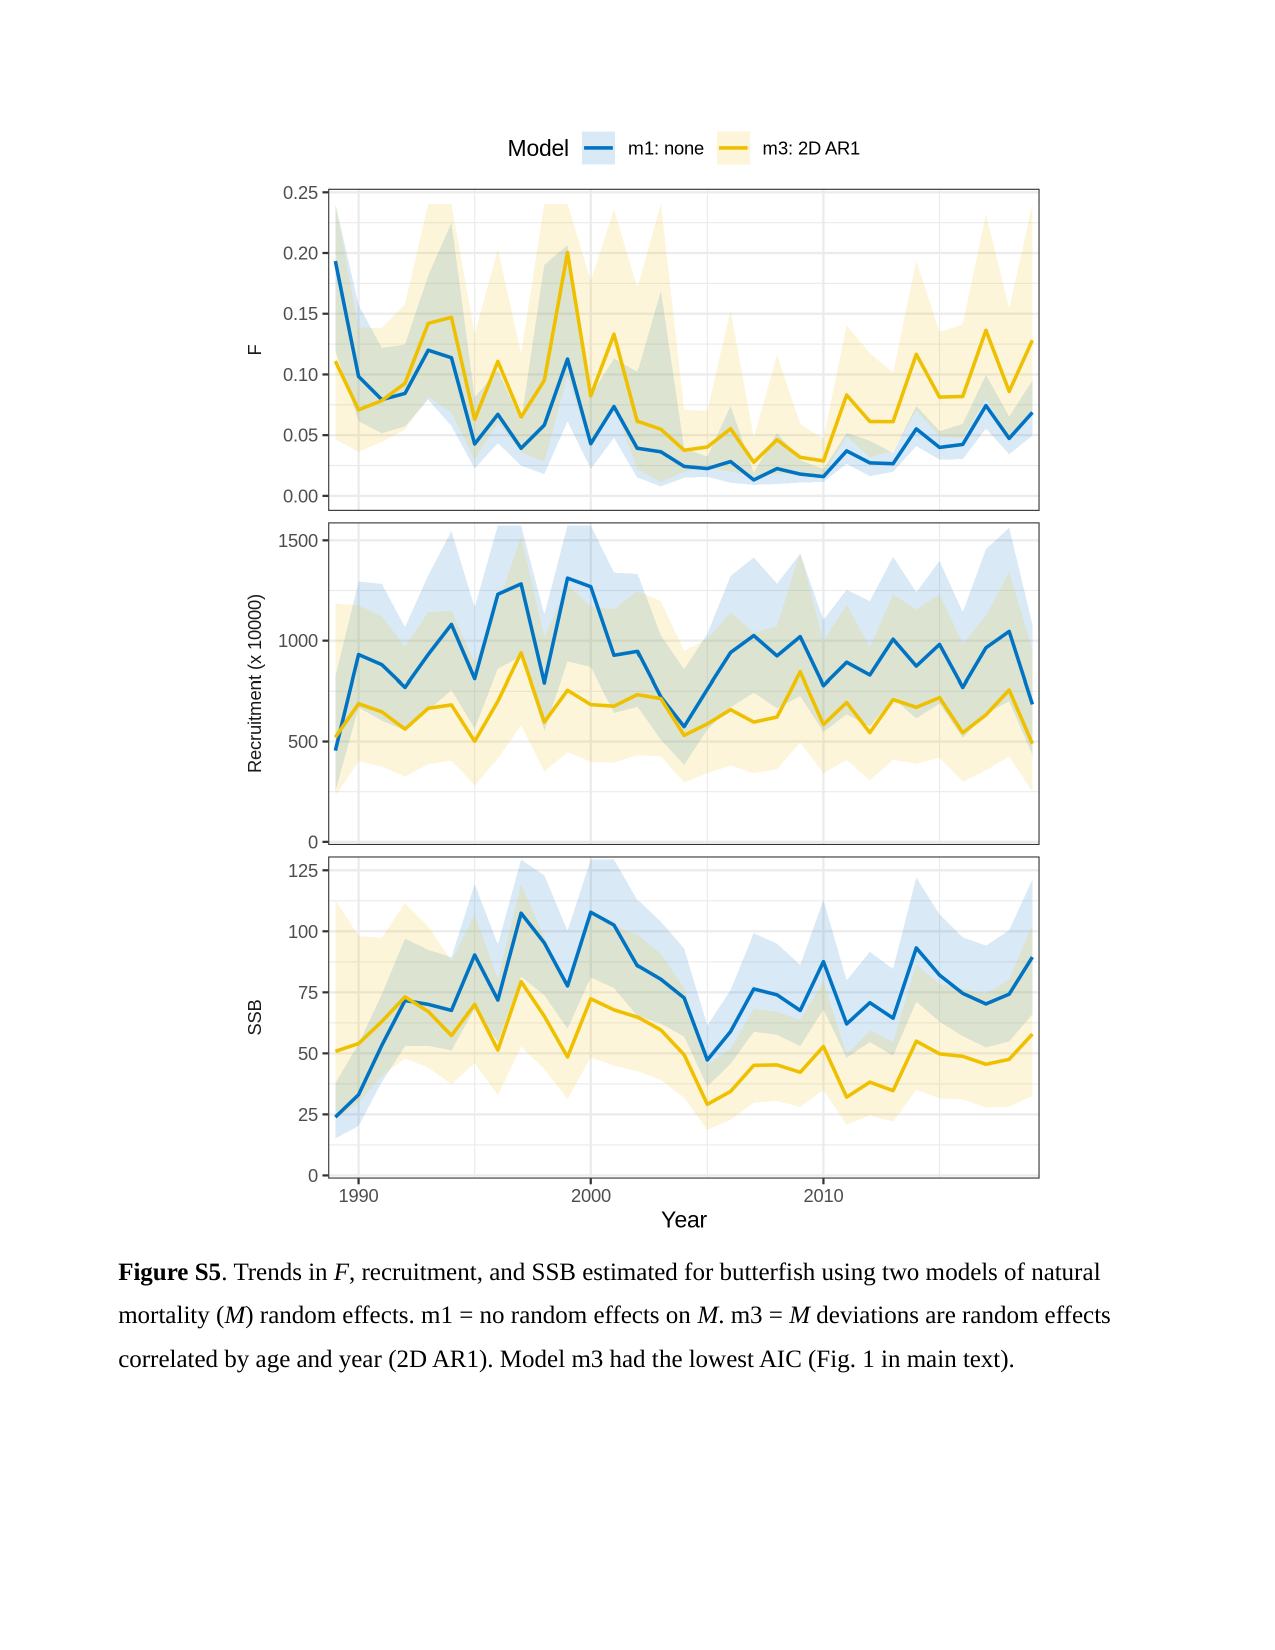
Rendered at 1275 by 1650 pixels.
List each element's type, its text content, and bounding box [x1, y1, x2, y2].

picture [225, 118, 1050, 1244]
text Figure S5. Trends in F, recruitment, and SSB estimated for butterfish using two models of natural mortality (M) random effects. m1 = no random effects on M. m3 = M deviations are random effects correlated by age and year (2D AR1). Model m3 had the lowest AIC (Fig. 1 in main text). [118, 1257, 1157, 1372]
